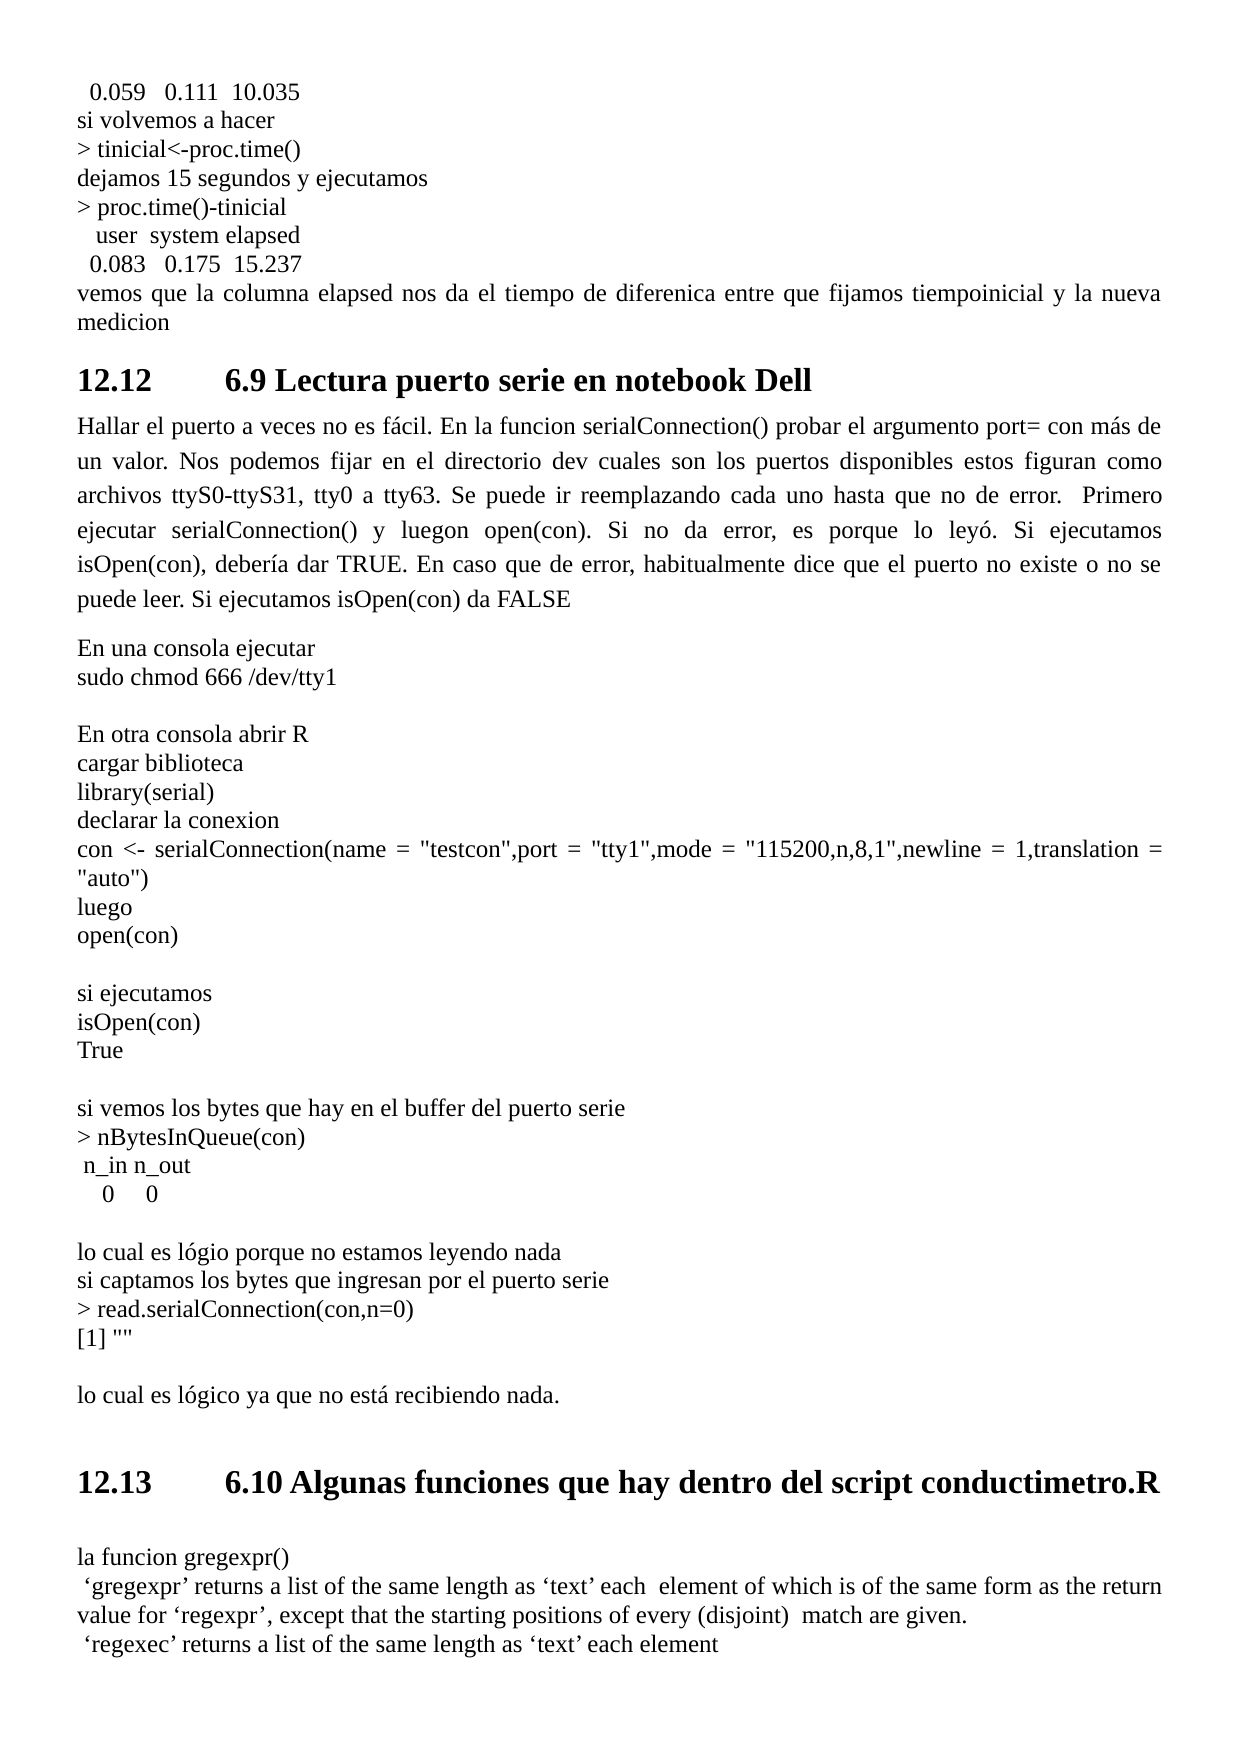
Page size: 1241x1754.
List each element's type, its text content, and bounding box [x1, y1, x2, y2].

text ‘regexec’ returns a list of the same length as ‘text’ each element [77, 1629, 1163, 1657]
subtitle 6.10 Algunas funciones que hay dentro del script conductimetro.R [77, 1463, 1163, 1501]
text la funcion gregexpr() [77, 1542, 1163, 1571]
text dejamos 15 segundos y ejecutamos [77, 163, 1163, 192]
text 0.059 0.111 10.035 [77, 77, 1163, 106]
text si captamos los bytes que ingresan por el puerto serie [77, 1265, 1163, 1294]
text 0 0 [77, 1179, 1163, 1208]
text > tinicial<-proc.time() [77, 134, 1163, 163]
text En una consola ejecutar [77, 633, 1163, 662]
text si vemos los bytes que hay en el buffer del puerto serie [77, 1093, 1163, 1122]
text con <- serialConnection(name = "testcon",port = "tty1",mode = "115200,n,8,1",newline = 1,translation = "auto") [77, 834, 1163, 892]
text declarar la conexion [77, 805, 1163, 834]
text > nBytesInQueue(con) [77, 1122, 1163, 1150]
text sudo chmod 666 /dev/tty1 [77, 662, 1163, 690]
text Hallar el puerto a veces no es fácil. En la funcion serialConnection() probar el argumento port= con más de un valor. Nos podemos fijar en el directorio dev cuales son los puertos disponibles estos figuran como archivos ttyS0-ttyS31, tty0 a tty63. Se puede ir reemplazando cada uno hasta que no de error. Primero ejecutar serialConnection() y luegon open(con). Si no da error, es porque lo leyó. Si ejecutamos isOpen(con), debería dar TRUE. En caso que de error, habitualmente dice que el puerto no existe o no se puede leer. Si ejecutamos isOpen(con) da FALSE [77, 411, 1163, 612]
text si ejecutamos [77, 978, 1163, 1007]
text cargar biblioteca [77, 748, 1163, 777]
text True [77, 1035, 1163, 1064]
text user system elapsed [77, 221, 1163, 249]
text si volvemos a hacer [77, 106, 1163, 134]
text [1] "" [77, 1323, 1163, 1352]
text ‘gregexpr’ returns a list of the same length as ‘text’ each element of which is of the same form as the return value for ‘regexpr’, except that the starting positions of every (disjoint) match are given. [77, 1571, 1163, 1629]
text > proc.time()-tinicial [77, 192, 1163, 221]
text lo cual es lógio porque no estamos leyendo nada [77, 1237, 1163, 1265]
text open(con) [77, 920, 1163, 949]
text library(serial) [77, 777, 1163, 805]
text 0.083 0.175 15.237 [77, 249, 1163, 278]
text En otra consola abrir R [77, 719, 1163, 748]
text vemos que la columna elapsed nos da el tiempo de diferenica entre que fijamos tiempoinicial y la nueva medicion [77, 278, 1163, 336]
text > read.serialConnection(con,n=0) [77, 1294, 1163, 1323]
text isOpen(con) [77, 1007, 1163, 1035]
text luego [77, 892, 1163, 920]
text lo cual es lógico ya que no está recibiendo nada. [77, 1380, 1163, 1409]
subtitle 6.9 Lectura puerto serie en notebook Dell [77, 361, 1163, 399]
text n_in n_out [77, 1150, 1163, 1179]
